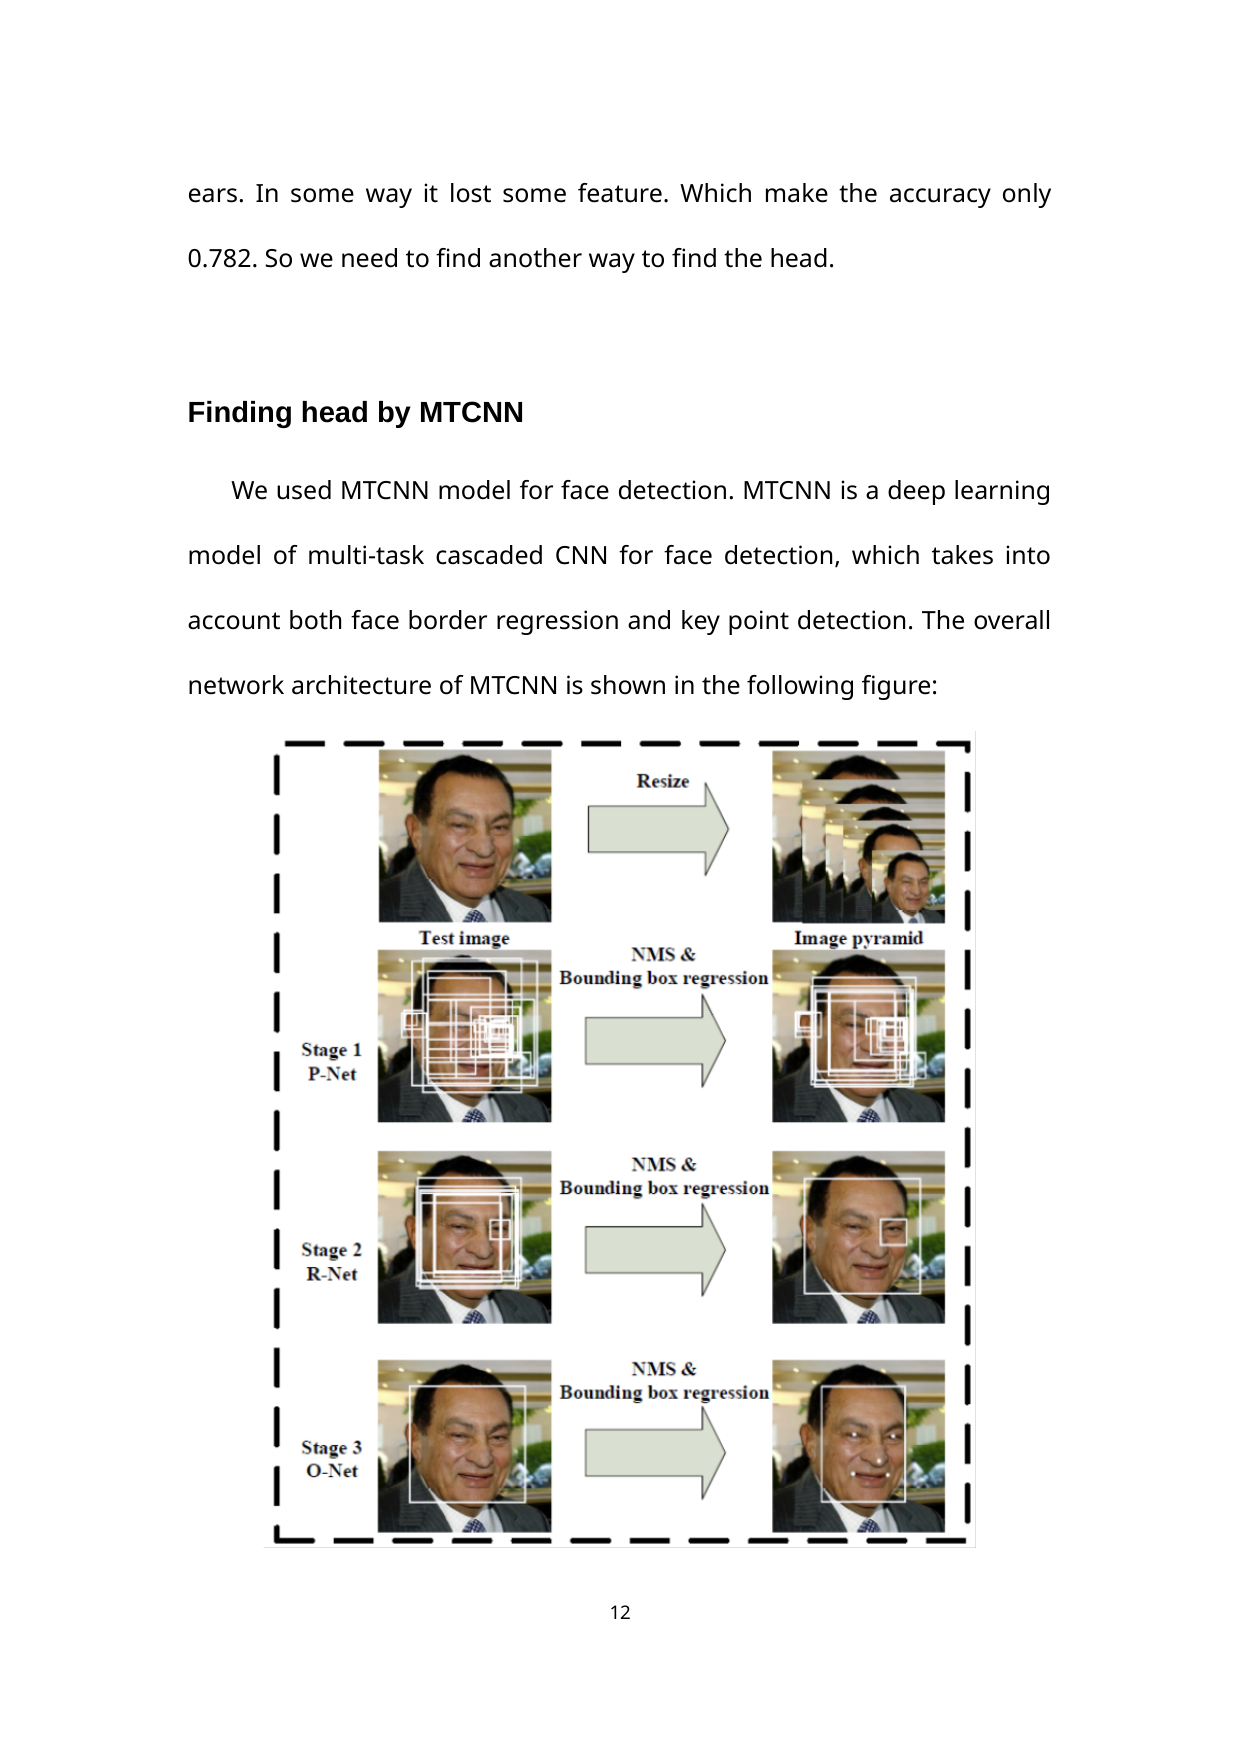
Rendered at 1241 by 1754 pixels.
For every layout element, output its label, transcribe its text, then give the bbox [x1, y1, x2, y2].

text ears. In some way it lost some feature. Which make the accuracy only 0.782. So we need to find another way to find the head. [187, 160, 1053, 290]
picture [263, 731, 977, 1549]
subtitle Finding head by MTCNN [187, 380, 1053, 445]
text We used MTCNN model for face detection. MTCNN is a deep learning model of multi-task cascaded CNN for face detection, which takes into account both face border regression and key point detection. The overall network architecture of MTCNN is shown in the following figure: [187, 457, 1053, 717]
